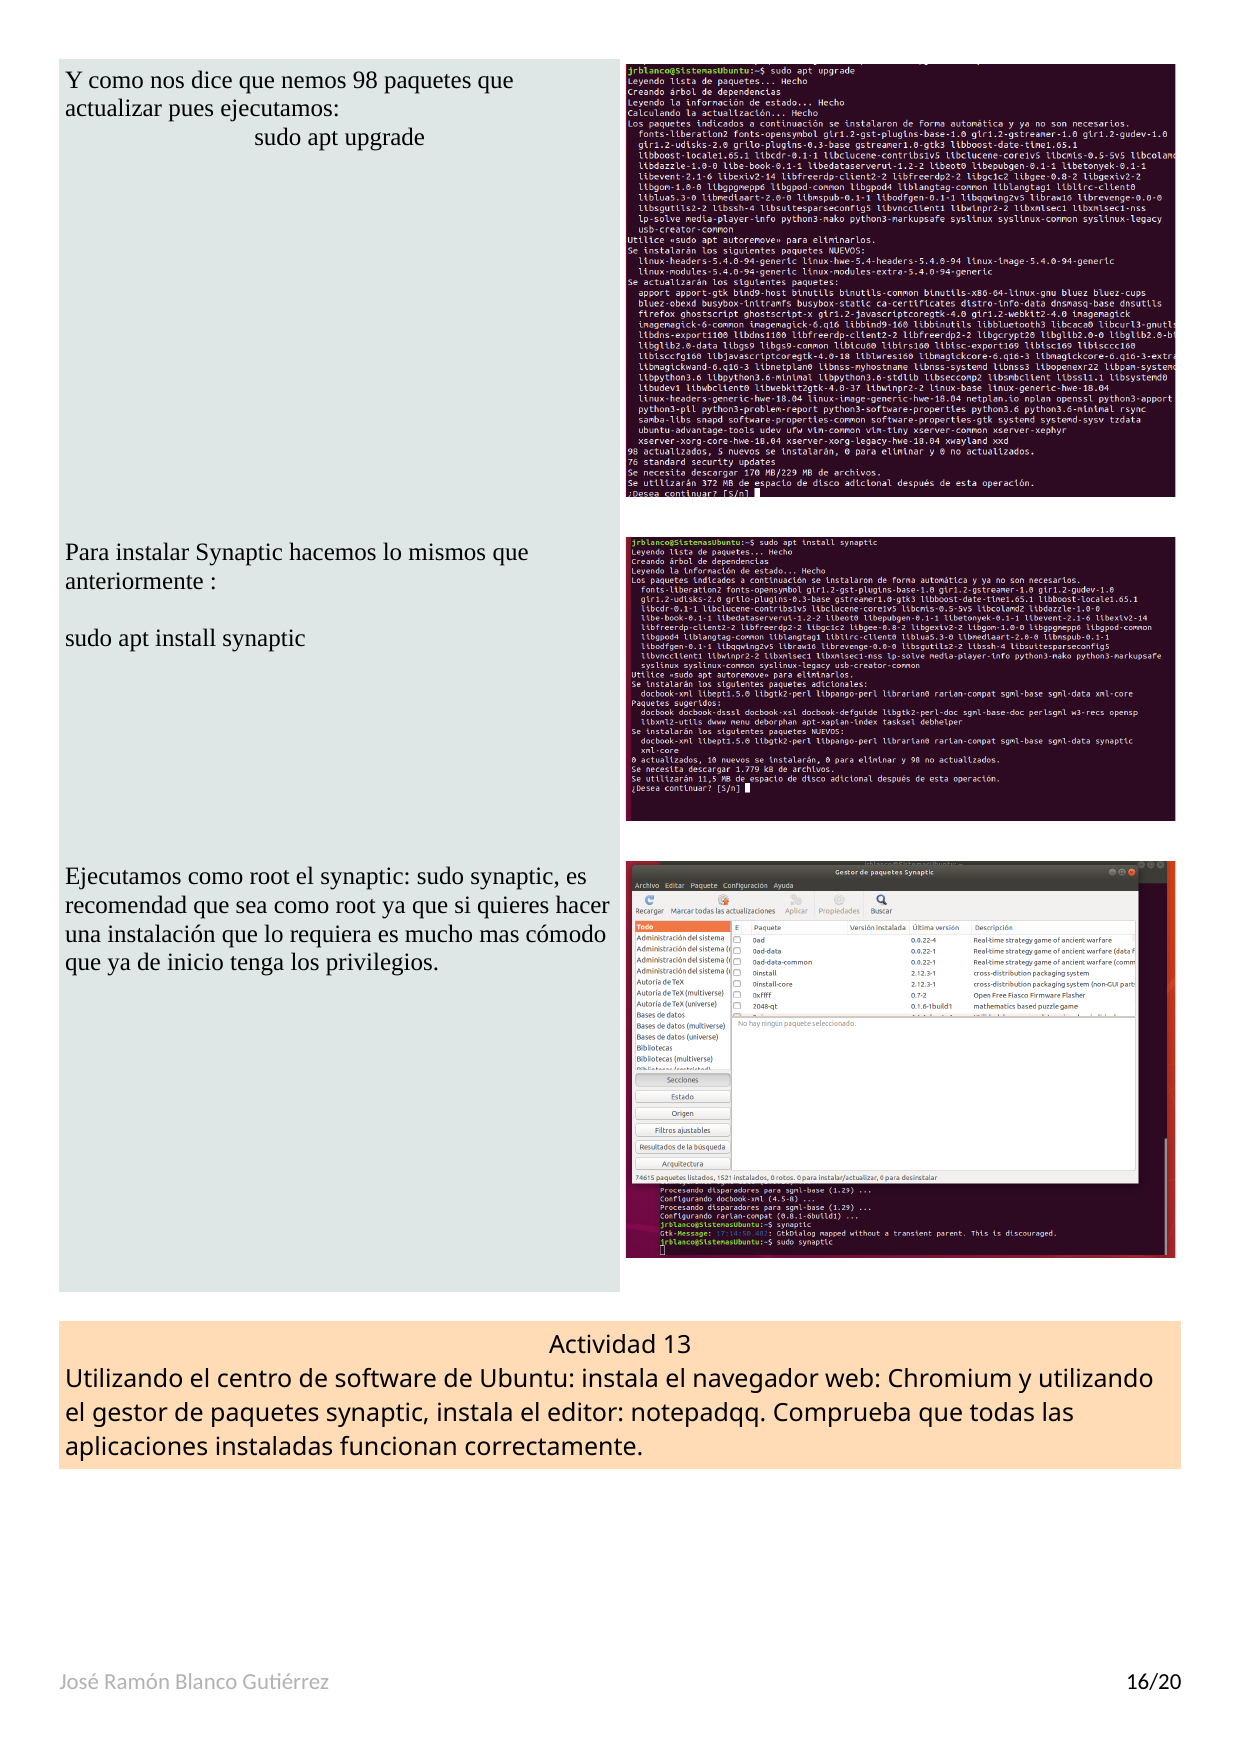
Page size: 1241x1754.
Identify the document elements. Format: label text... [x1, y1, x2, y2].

picture [625, 64, 1176, 497]
table_cell [620, 532, 1181, 856]
picture [625, 537, 1176, 821]
table_cell [620, 59, 1181, 532]
picture [625, 861, 1176, 1258]
table_cell [620, 856, 1181, 1292]
table_header Actividad 13 Utilizando el centro de software de Ubuntu: instala el navegador web: Chromium y utilizando el gestor de paquetes synaptic, instala el editor: notepadqq. Comprueba que todas las aplicaciones instaladas funcionan correctamente. [59, 1321, 1181, 1469]
table_cell Ejecutamos como root el synaptic: sudo synaptic, es recomendad que sea como root ya que si quieres hacer una instalación que lo requiera es mucho mas cómodo que ya de inicio tenga los privilegios. [59, 856, 620, 1292]
table_cell Para instalar Synaptic hacemos lo mismos que anteriormente : sudo apt install synaptic [59, 532, 620, 856]
table_cell Y como nos dice que nemos 98 paquetes que actualizar pues ejecutamos: sudo apt upgrade [59, 59, 620, 532]
